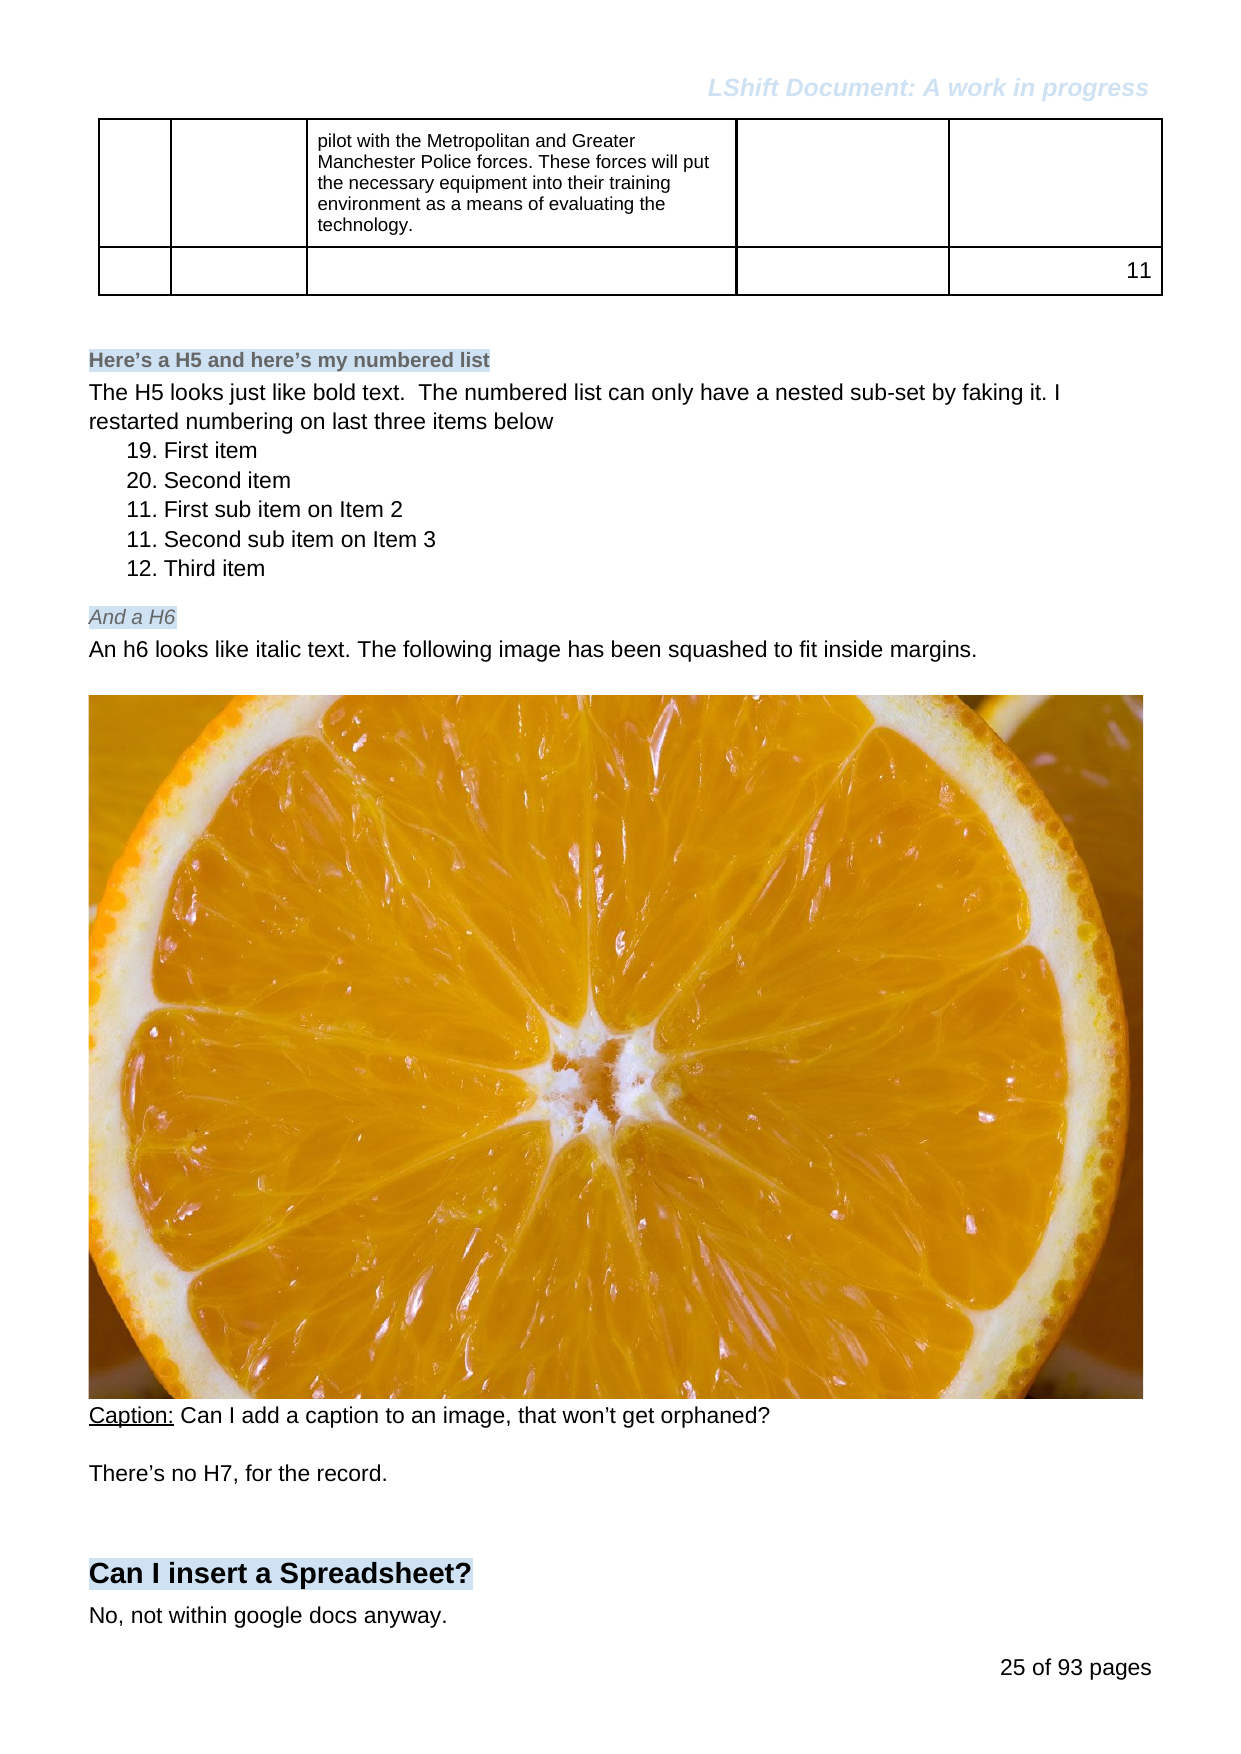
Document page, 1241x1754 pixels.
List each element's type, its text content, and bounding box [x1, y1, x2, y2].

table_cell [100, 248, 170, 294]
table_cell [308, 248, 735, 294]
table_cell pilot with the Metropolitan and Greater Manchester Police forces. These forces will put the necessary equipment into their training environment as a means of evaluating the technology. [308, 120, 735, 246]
picture [88, 695, 1144, 1399]
table_cell [172, 120, 306, 246]
list First sub item on Item 2 [126, 497, 1152, 523]
list Third item [126, 556, 1152, 581]
subtitle Can I insert a Spreadsheet? [88, 1557, 1152, 1590]
text There’s no H7, for the record. [88, 1461, 1152, 1487]
list Second sub item on Item 3 [126, 526, 1152, 552]
table_cell [172, 248, 306, 294]
text An h6 looks like italic text. The following image has been squashed to fit inside margins. [88, 637, 1152, 662]
table_cell [100, 120, 170, 246]
text The H5 looks just like bold text. The numbered list can only have a nested sub-set by faking it. I restarted numbering on last three items below [88, 379, 1152, 434]
subtitle And a H6 [177, 606, 1152, 629]
list First item [126, 438, 1152, 464]
table_cell [738, 248, 948, 294]
table_cell [950, 120, 1161, 246]
table_cell [738, 120, 948, 246]
table_cell 11 [950, 248, 1161, 294]
text Caption: Can I add a caption to an image, that won’t get orphaned? [88, 1402, 1152, 1428]
subtitle Here’s a H5 and here’s my numbered list [490, 349, 1152, 372]
text No, not within google docs anyway. [88, 1603, 1152, 1629]
list Second item [126, 468, 1152, 493]
